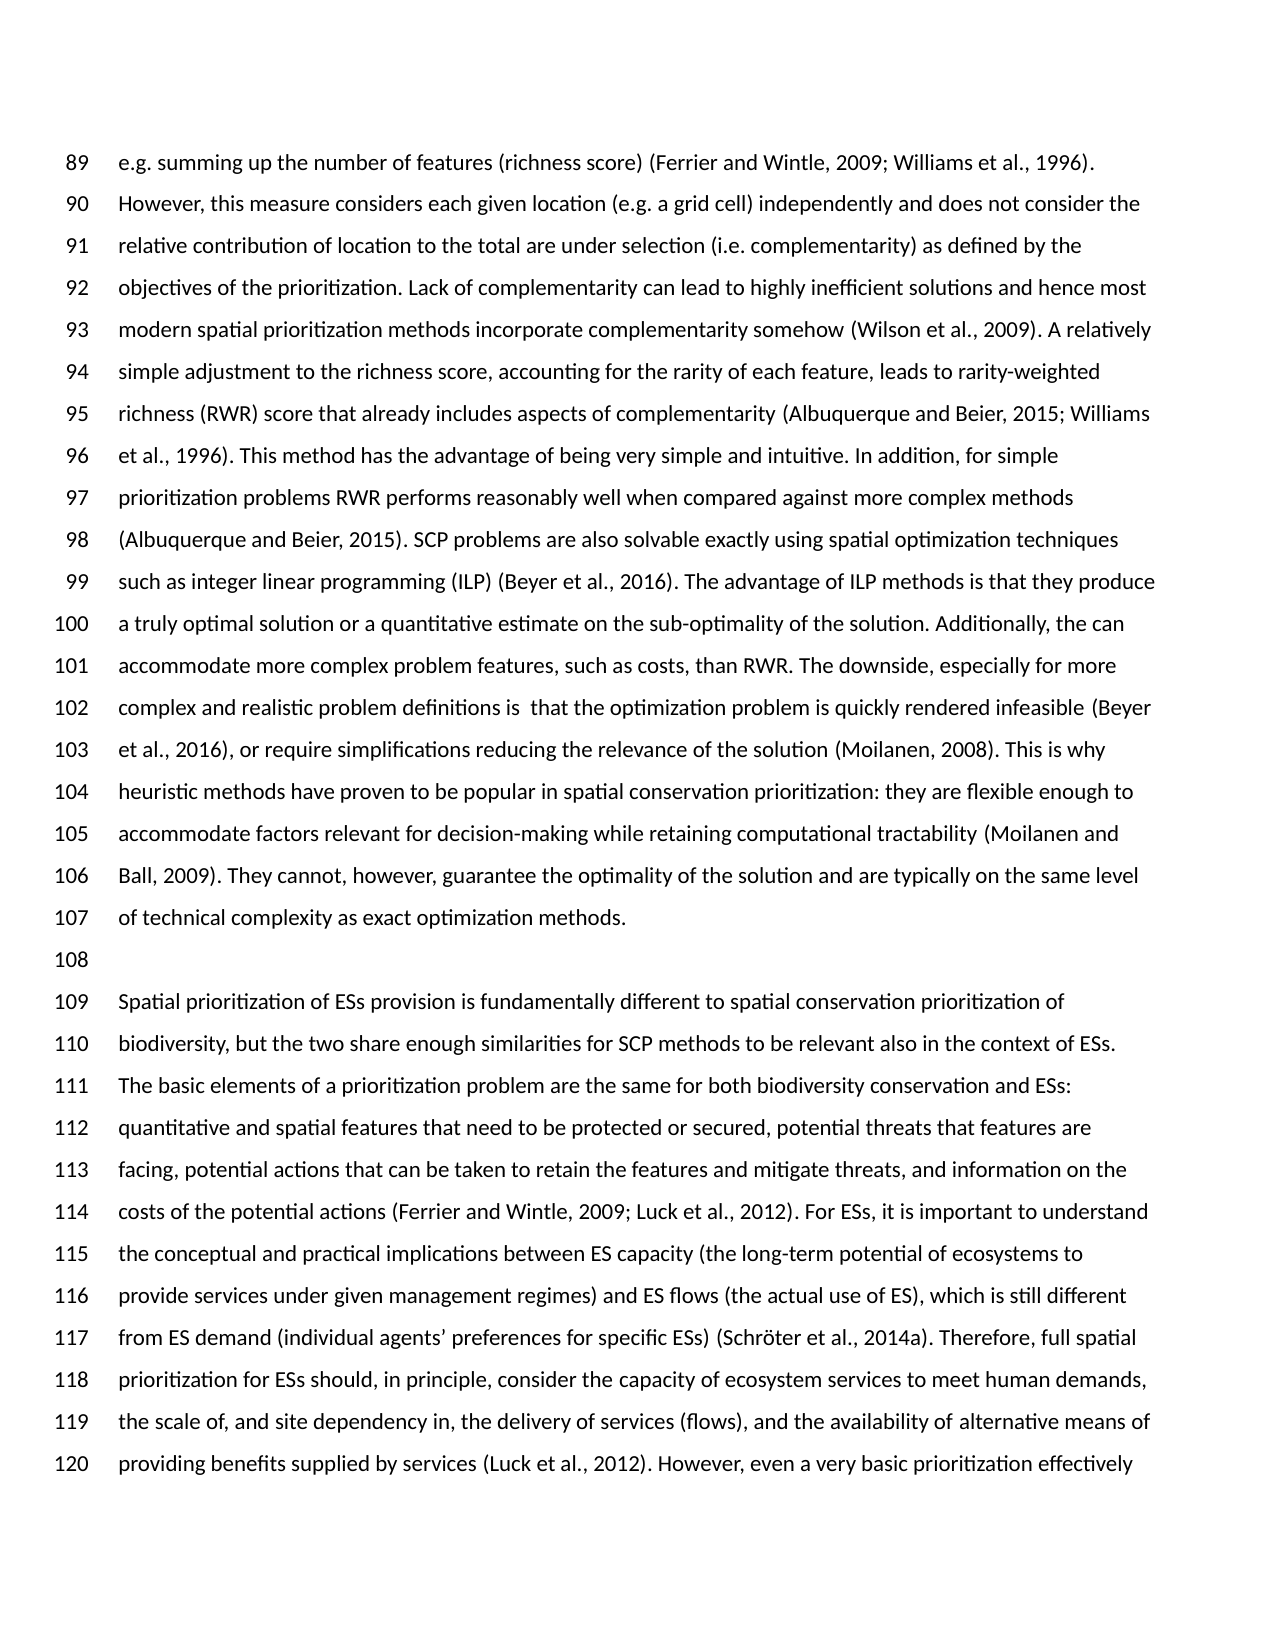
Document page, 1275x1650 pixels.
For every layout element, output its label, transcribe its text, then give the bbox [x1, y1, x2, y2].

text Spatial prioritization of ESs provision is fundamentally different to spatial conservation prioritization of biodiversity, but the two share enough similarities for SCP methods to be relevant also in the context of ESs. The basic elements of a prioritization problem are the same for both biodiversity conservation and ESs: quantitative and spatial features that need to be protected or secured, potential threats that features are facing, potential actions that can be taken to retain the features and mitigate threats, and information on the costs of the potential actions (Ferrier and Wintle, 2009; Luck et al., 2012). For ESs, it is important to understand the conceptual and practical implications between ES capacity (the long-term potential of ecosystems to provide services under given management regimes) and ES flows (the actual use of ES), which is still different from ES demand (individual agents’ preferences for specific ESs) (Schröter et al., 2014a). Therefore, full spatial prioritization for ESs should, in principle, consider the capacity of ecosystem services to meet human demands, the scale of, and site dependency in, the delivery of services (flows), and the availability of alternative means of providing benefits supplied by services (Luck et al., 2012). However, even a very basic prioritization effectively [118, 987, 1157, 1477]
text e.g. summing up the number of features (richness score) (Ferrier and Wintle, 2009; Williams et al., 1996). However, this measure considers each given location (e.g. a grid cell) independently and does not consider the relative contribution of location to the total are under selection (i.e. complementarity) as defined by the objectives of the prioritization. Lack of complementarity can lead to highly inefficient solutions and hence most modern spatial prioritization methods incorporate complementarity somehow (Wilson et al., 2009). A relatively simple adjustment to the richness score, accounting for the rarity of each feature, leads to rarity-weighted richness (RWR) score that already includes aspects of complementarity (Albuquerque and Beier, 2015; Williams et al., 1996). This method has the advantage of being very simple and intuitive. In addition, for simple prioritization problems RWR performs reasonably well when compared against more complex methods (Albuquerque and Beier, 2015). SCP problems are also solvable exactly using spatial optimization techniques such as integer linear programming (ILP) (Beyer et al., 2016). The advantage of ILP methods is that they produce a truly optimal solution or a quantitative estimate on the sub-optimality of the solution. Additionally, the can accommodate more complex problem features, such as costs, than RWR. The downside, especially for more complex and realistic problem definitions is that the optimization problem is quickly rendered infeasible (Beyer et al., 2016), or require simplifications reducing the relevance of the solution (Moilanen, 2008). This is why heuristic methods have proven to be popular in spatial conservation prioritization: they are flexible enough to accommodate factors relevant for decision-making while retaining computational tractability (Moilanen and Ball, 2009). They cannot, however, guarantee the optimality of the solution and are typically on the same level of technical complexity as exact optimization methods. [118, 148, 1157, 931]
